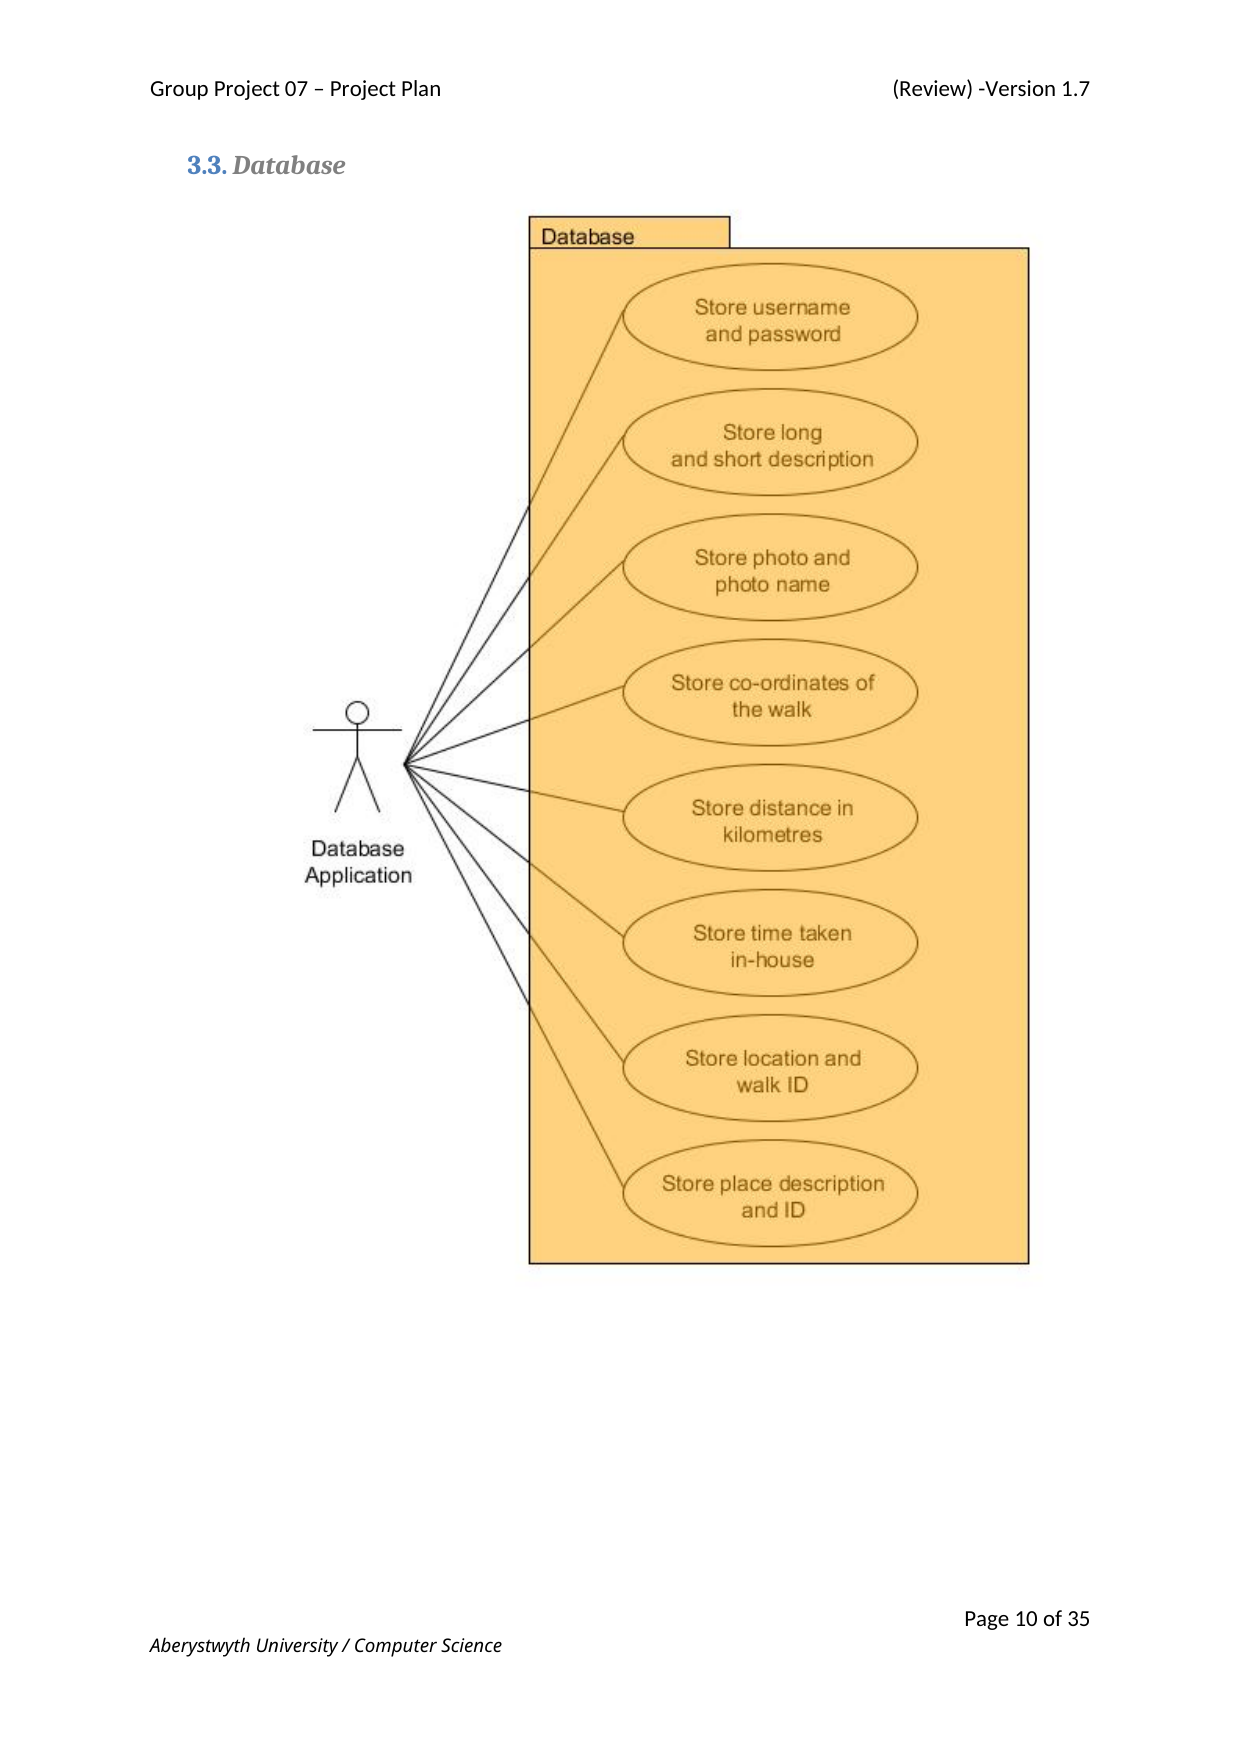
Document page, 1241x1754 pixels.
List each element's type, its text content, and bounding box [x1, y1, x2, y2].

subtitle Database [187, 150, 1090, 181]
